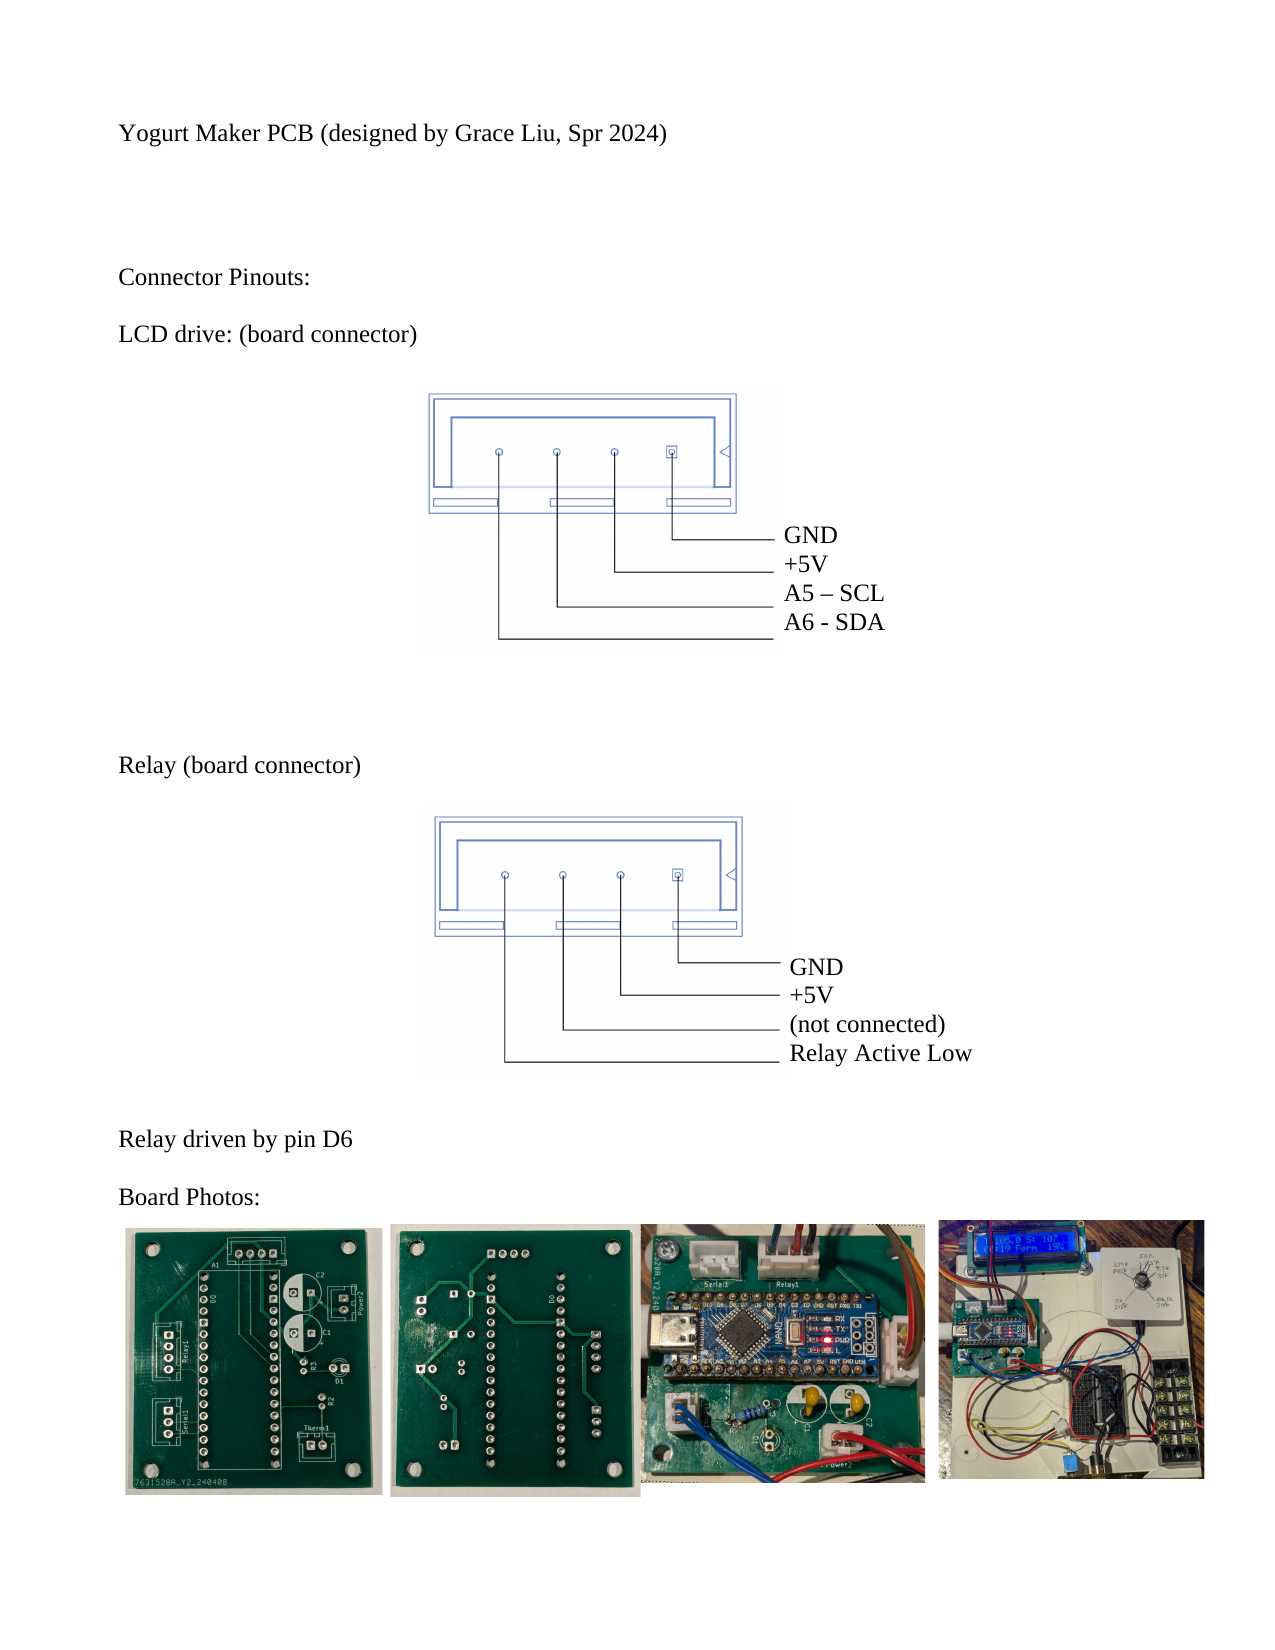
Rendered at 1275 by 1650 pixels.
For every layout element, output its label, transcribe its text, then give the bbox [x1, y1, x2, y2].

text [118, 1038, 423, 1067]
text [118, 1009, 423, 1038]
text A5 – SCL [784, 578, 1157, 607]
text [118, 607, 417, 636]
picture [125, 1228, 383, 1495]
text GND [784, 521, 1157, 549]
text LCD drive: (board connector) [118, 319, 1157, 348]
text Relay Active Low [790, 1038, 1157, 1067]
text [118, 521, 417, 549]
picture [423, 807, 790, 1076]
text Board Photos: [118, 1182, 1157, 1211]
text Relay (board connector) [118, 751, 1157, 779]
picture [417, 384, 784, 653]
text +5V [790, 981, 1157, 1009]
text [118, 578, 417, 607]
text Connector Pinouts: [118, 262, 1157, 291]
text [118, 549, 417, 578]
text Relay driven by pin D6 [118, 1124, 1157, 1153]
text A6 - SDA [784, 607, 1157, 636]
picture [390, 1224, 926, 1497]
text Yogurt Maker PCB (designed by Grace Liu, Spr 2024) [118, 118, 1157, 147]
text [118, 981, 423, 1009]
text GND [790, 952, 1157, 981]
text [118, 952, 423, 981]
picture [938, 1220, 1205, 1479]
text +5V [784, 549, 1157, 578]
text (not connected) [790, 1009, 1157, 1038]
